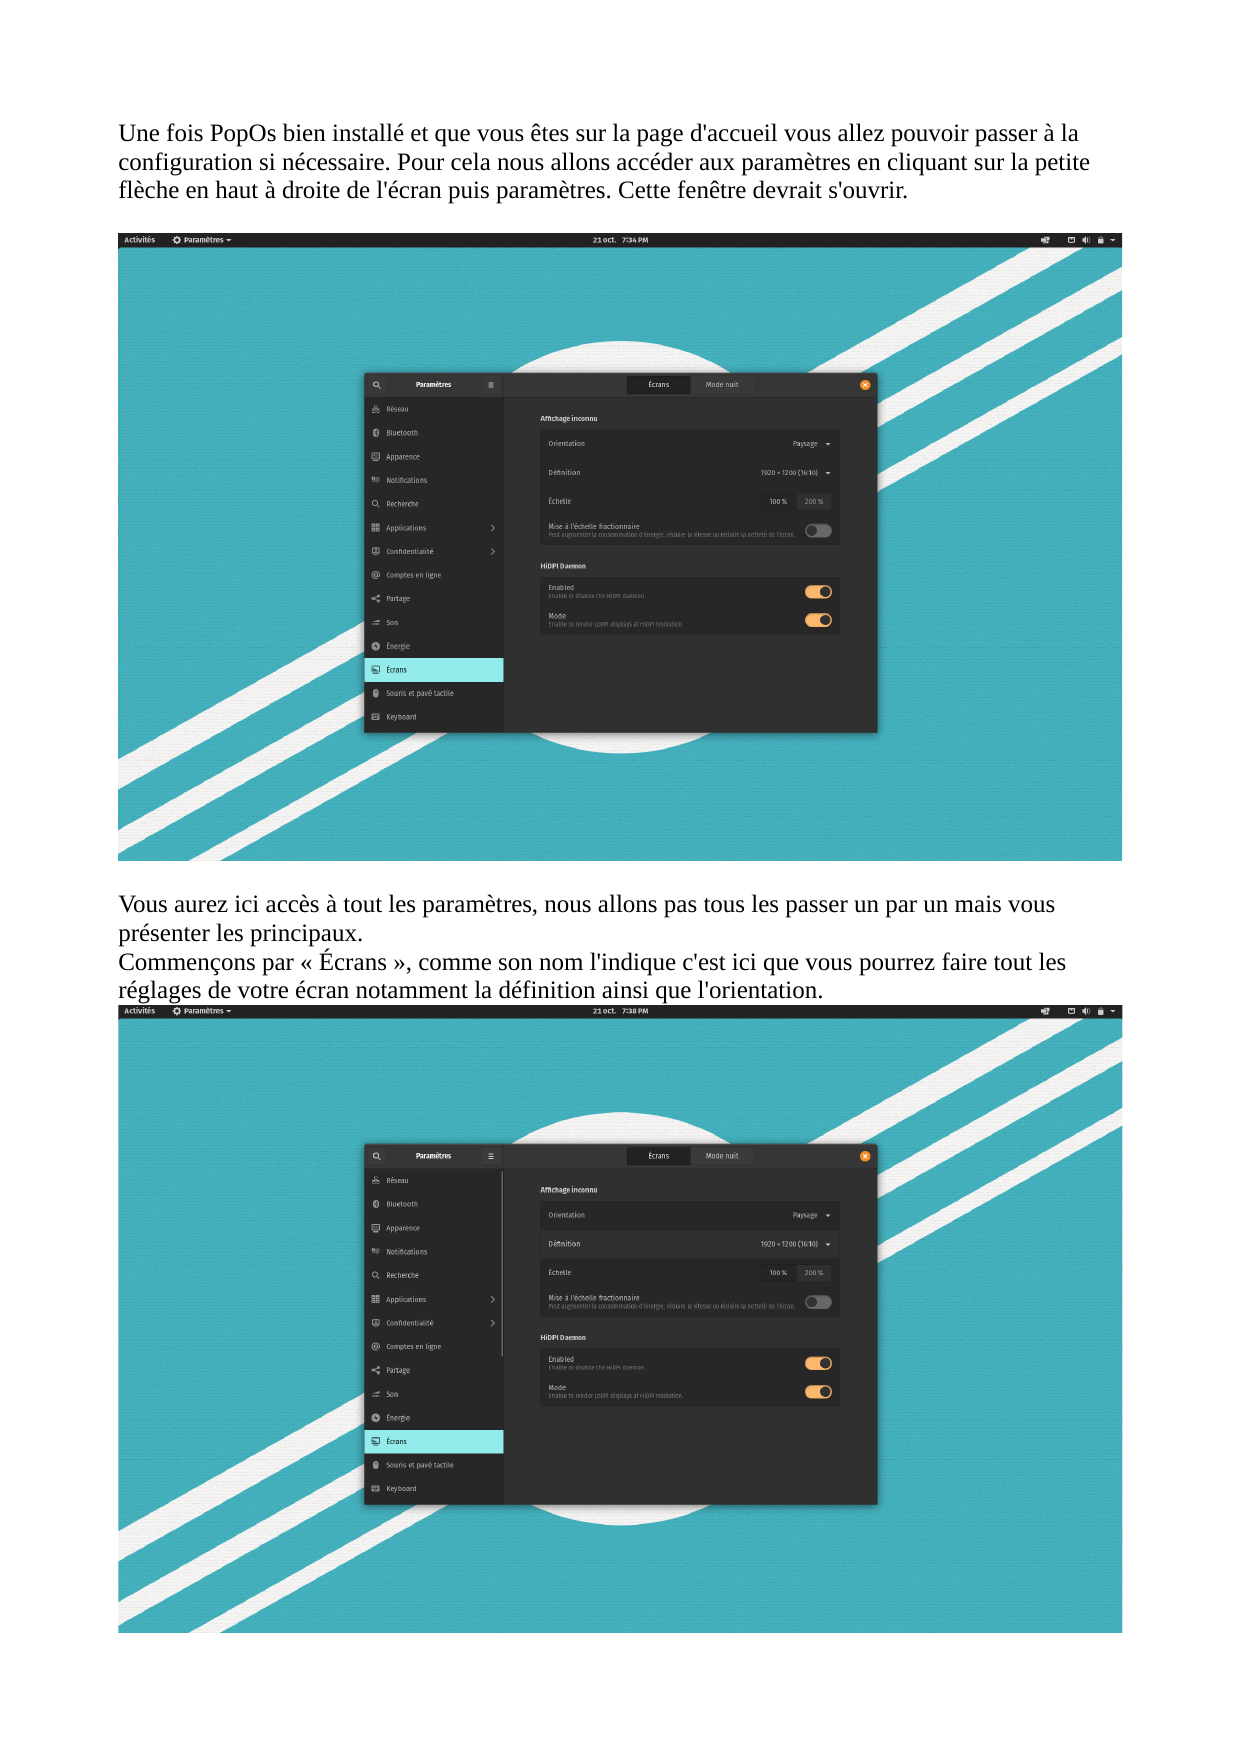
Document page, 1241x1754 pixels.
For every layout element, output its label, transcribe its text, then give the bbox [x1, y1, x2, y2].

text Vous aurez ici accès à tout les paramètres, nous allons pas tous les passer un par un mais vous présenter les principaux. [118, 889, 1122, 947]
text Une fois PopOs bien installé et que vous êtes sur la page d'accueil vous allez pouvoir passer à la configuration si nécessaire. Pour cela nous allons accéder aux paramètres en cliquant sur la petite flèche en haut à droite de l'écran puis paramètres. Cette fenêtre devrait s'ouvrir. [118, 118, 1122, 204]
picture [118, 1005, 1123, 1633]
picture [118, 233, 1123, 861]
text Commençons par « Écrans », comme son nom l'indique c'est ici que vous pourrez faire tout les réglages de votre écran notamment la définition ainsi que l'orientation. [118, 947, 1122, 1004]
